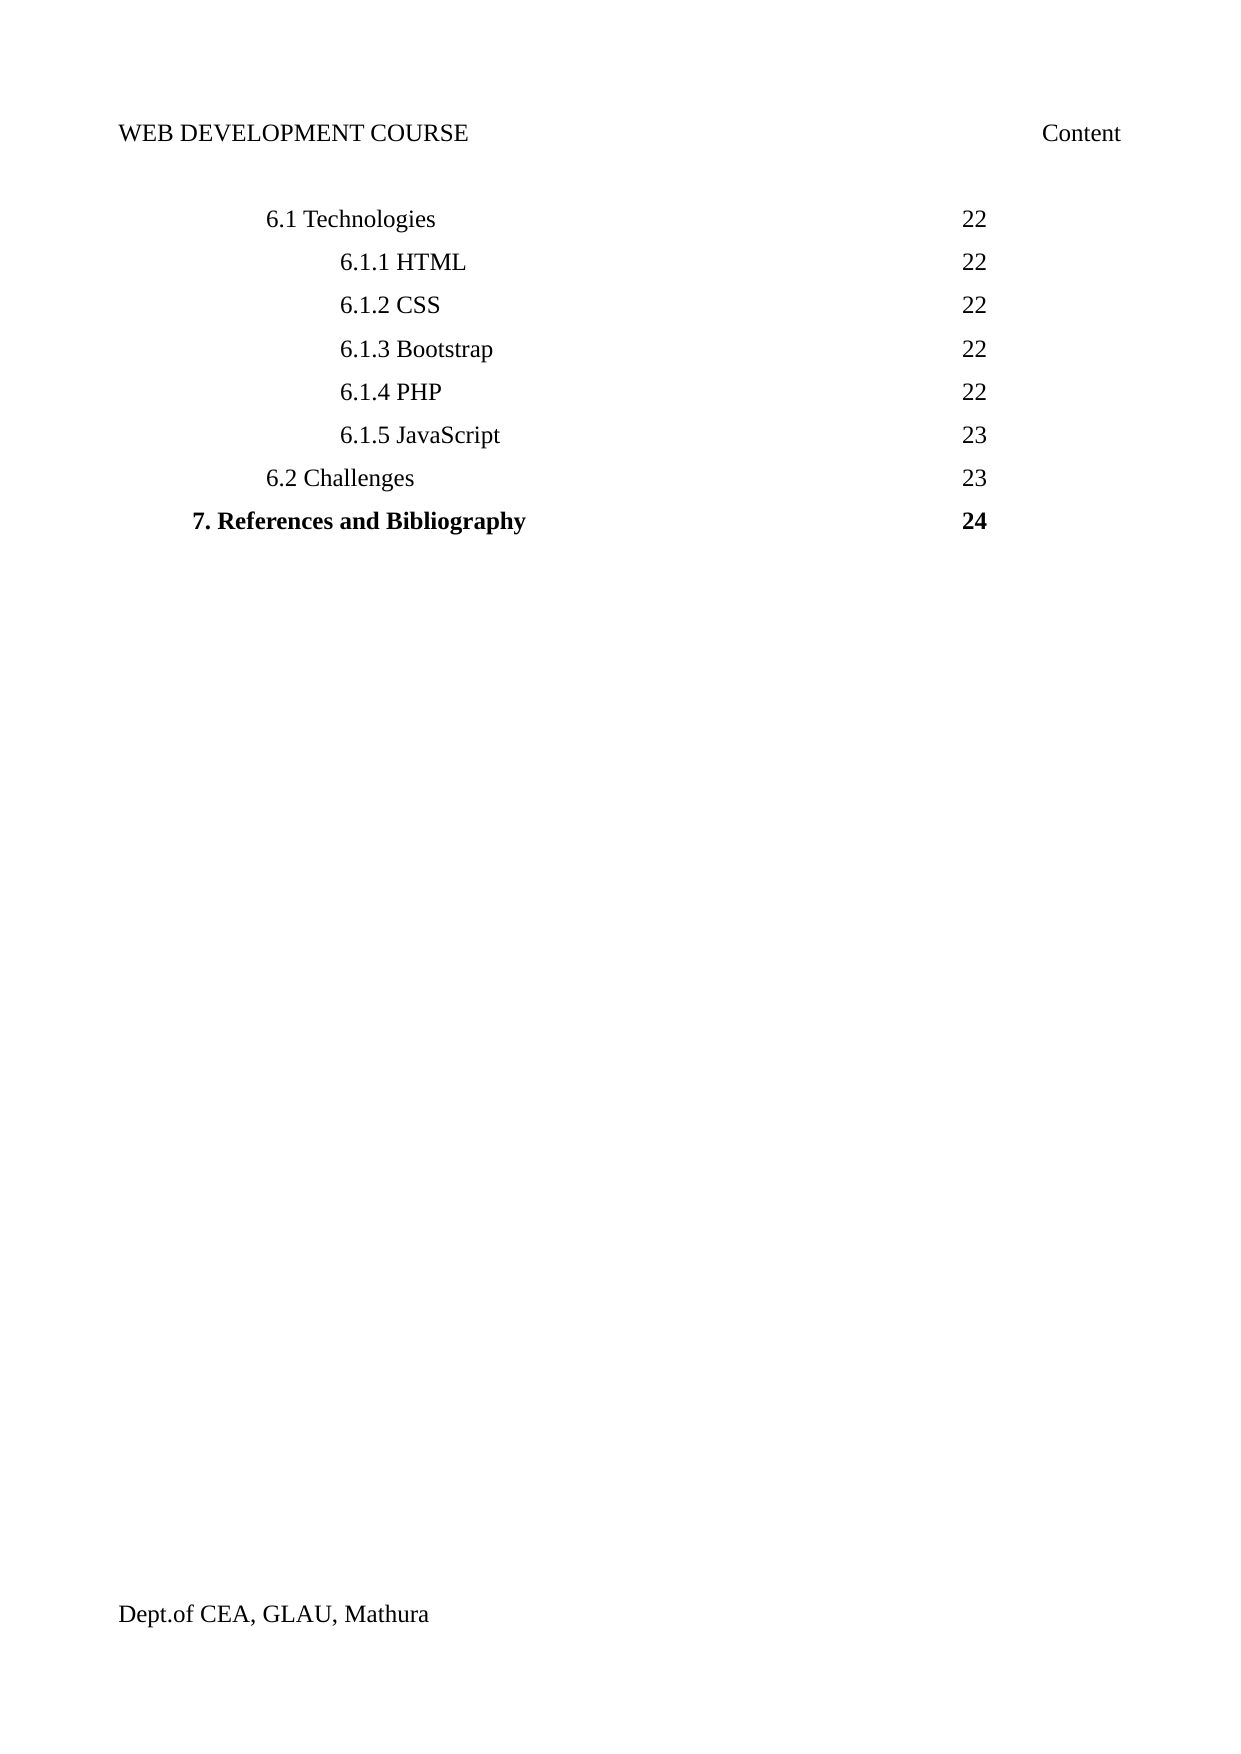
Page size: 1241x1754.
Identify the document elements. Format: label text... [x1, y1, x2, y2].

text 6.1.1 HTML 22 [118, 247, 1122, 276]
text 6.2 Challenges 23 [118, 463, 1122, 492]
text WEB DEVELOPMENT COURSE Content [118, 118, 1122, 147]
text 6.1.2 CSS 22 [118, 291, 1122, 319]
text Dept.of CEA, GLAU, Mathura [118, 1599, 1122, 1627]
text 6.1.4 PHP 22 [118, 377, 1122, 406]
text 7. References and Bibliography 24 [118, 506, 1122, 535]
text 6.1.5 JavaScript 23 [118, 420, 1122, 449]
text 6.1 Technologies 22 [118, 204, 1122, 233]
text 6.1.3 Bootstrap 22 [118, 334, 1122, 362]
